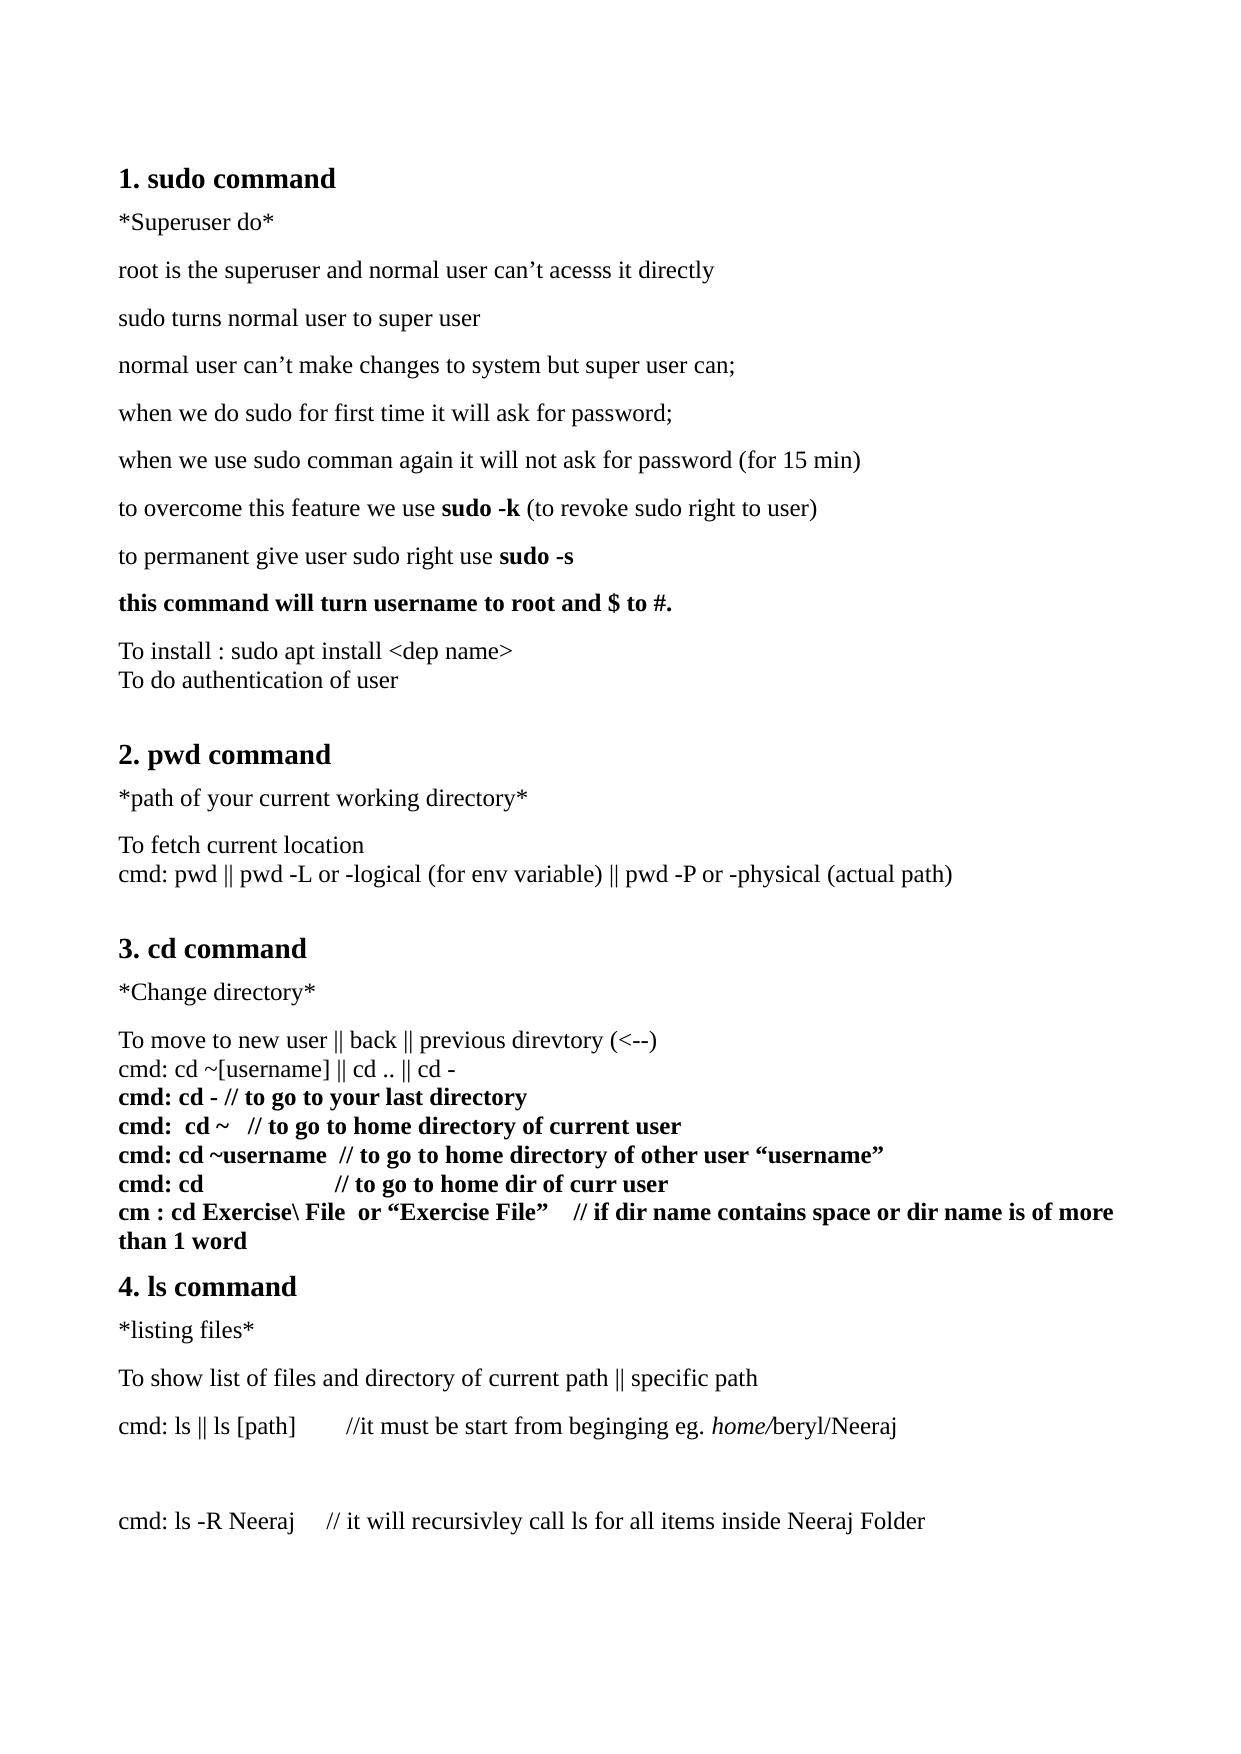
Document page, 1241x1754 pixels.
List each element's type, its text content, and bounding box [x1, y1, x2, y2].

text *Superuser do* [118, 207, 1122, 236]
text To fetch current location [118, 830, 1122, 859]
text *Change directory* [118, 977, 1122, 1006]
text To do authentication of user [118, 665, 1122, 693]
text *listing files* [118, 1316, 1122, 1344]
subtitle 1. sudo command [118, 161, 1122, 195]
text cmd: cd ~ // to go to home directory of current user [118, 1111, 1122, 1140]
text cmd: ls -R Neeraj // it will recursivley call ls for all items inside Neeraj Folder [118, 1506, 1122, 1535]
text To move to new user || back || previous direvtory (<--) [118, 1025, 1122, 1054]
text when we use sudo comman again it will not ask for password (for 15 min) [118, 446, 1122, 474]
text root is the superuser and normal user can’t acesss it directly [118, 255, 1122, 284]
text To show list of files and directory of current path || specific path [118, 1363, 1122, 1392]
text *path of your current working directory* [118, 783, 1122, 812]
text normal user can’t make changes to system but super user can; [118, 350, 1122, 379]
text this command will turn username to root and $ to #. [118, 588, 1122, 617]
text when we do sudo for first time it will ask for password; [118, 398, 1122, 427]
subtitle 4. ls command [118, 1269, 1122, 1303]
text to permanent give user sudo right use sudo -s [118, 541, 1122, 569]
text cmd: ls || ls [path] //it must be start from beginging eg. home/beryl/Neeraj [118, 1411, 1122, 1439]
subtitle 2. pwd command [118, 737, 1122, 770]
text cm : cd Exercise\ File or “Exercise File” // if dir name contains space or dir name is of more than 1 word [118, 1197, 1122, 1255]
text to overcome this feature we use sudo -k (to revoke sudo right to user) [118, 493, 1122, 522]
text cmd: cd ~[username] || cd .. || cd - [118, 1054, 1122, 1082]
subtitle 3. cd command [118, 931, 1122, 965]
text cmd: pwd || pwd -L or -logical (for env variable) || pwd -P or -physical (actual path) [118, 859, 1122, 888]
text To install : sudo apt install <dep name> [118, 636, 1122, 665]
text cmd: cd ~username // to go to home directory of other user “username” [118, 1140, 1122, 1169]
text sudo turns normal user to super user [118, 303, 1122, 331]
text cmd: cd - // to go to your last directory [118, 1082, 1122, 1111]
text cmd: cd // to go to home dir of curr user [118, 1169, 1122, 1197]
